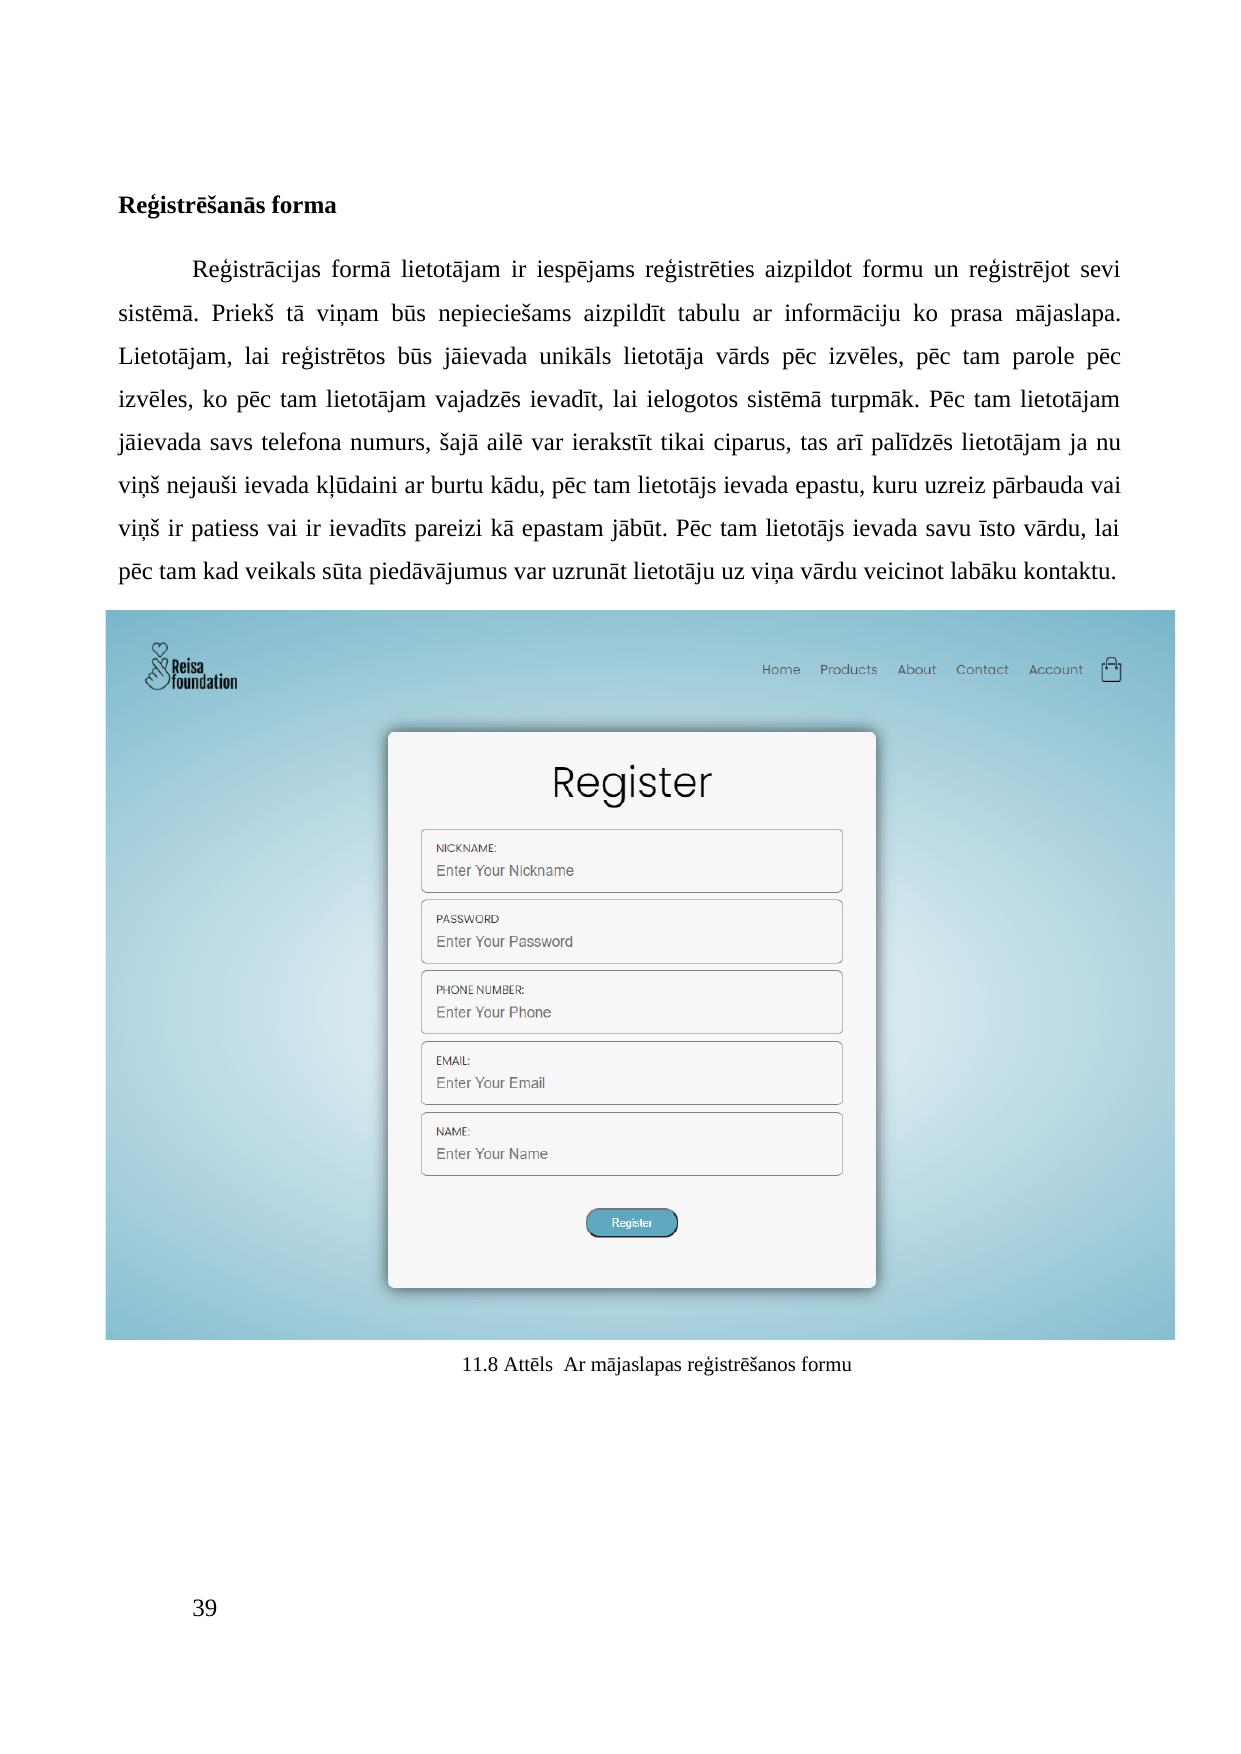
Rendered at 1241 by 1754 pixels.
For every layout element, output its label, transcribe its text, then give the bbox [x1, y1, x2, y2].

text Reģistrēšanās forma [118, 191, 1122, 219]
text 11.8 Attēls Ar mājaslapas reģistrēšanos formu [118, 1340, 1122, 1376]
picture [105, 610, 1176, 1340]
text Reģistrācijas formā lietotājam ir iespējams reģistrēties aizpildot formu un reģistrējot sevi sistēmā. Priekš tā viņam būs nepieciešams aizpildīt tabulu ar informāciju ko prasa mājaslapa. Lietotājam, lai reģistrētos būs jāievada unikāls lietotāja vārds pēc izvēles, pēc tam parole pēc izvēles, ko pēc tam lietotājam vajadzēs ievadīt, lai ielogotos sistēmā turpmāk. Pēc tam lietotājam jāievada savs telefona numurs, šajā ailē var ierakstīt tikai ciparus, tas arī palīdzēs lietotājam ja nu viņš nejauši ievada kļūdaini ar burtu kādu, pēc tam lietotājs ievada epastu, kuru uzreiz pārbauda vai viņš ir patiess vai ir ievadīts pareizi kā epastam jābūt. Pēc tam lietotājs ievada savu īsto vārdu, lai pēc tam kad veikals sūta piedāvājumus var uzrunāt lietotāju uz viņa vārdu veicinot labāku kontaktu. [118, 254, 1122, 585]
